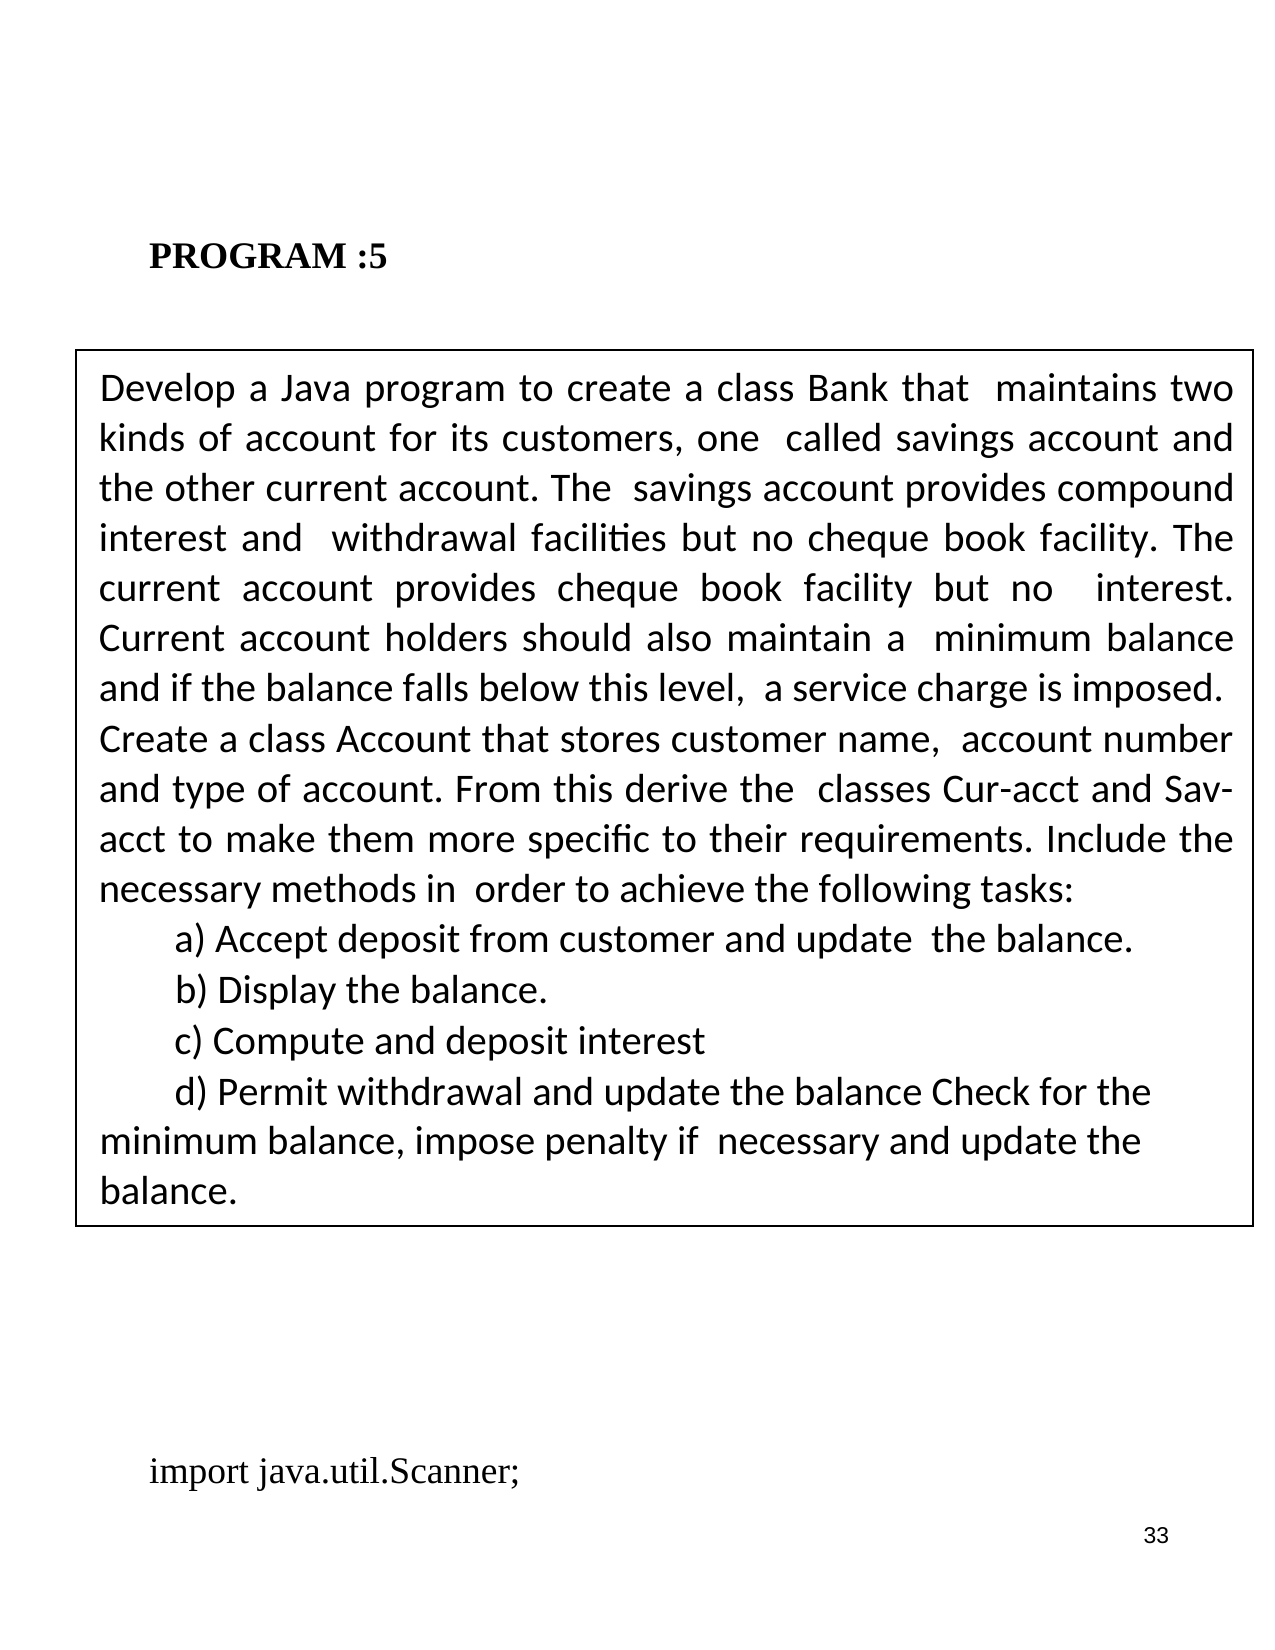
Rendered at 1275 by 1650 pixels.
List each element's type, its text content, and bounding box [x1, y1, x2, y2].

text import java.util.Scanner; [149, 1449, 1169, 1492]
table_header Develop a Java program to create a class Bank that maintains two kinds of account for its customers, one called savings account and the other current account. The savings account provides compound interest and withdrawal facilities but no cheque book facility. The current account provides cheque book facility but no interest. Current account holders should also maintain a minimum balance and if the balance falls below this level, a service charge is imposed. Create a class Account that stores customer name, account number and type of account. From this derive the classes Cur-acct and Sav-acct to make them more specific to their requirements. Include the necessary methods in order to achieve the following tasks: a) Accept deposit from customer and update the balance. b) Display the balance. c) Compute and deposit interest d) Permit withdrawal and update the balance Check for the minimum balance, impose penalty if necessary and update the balance. [77, 351, 1252, 1225]
text PROGRAM :5 [149, 234, 1169, 277]
